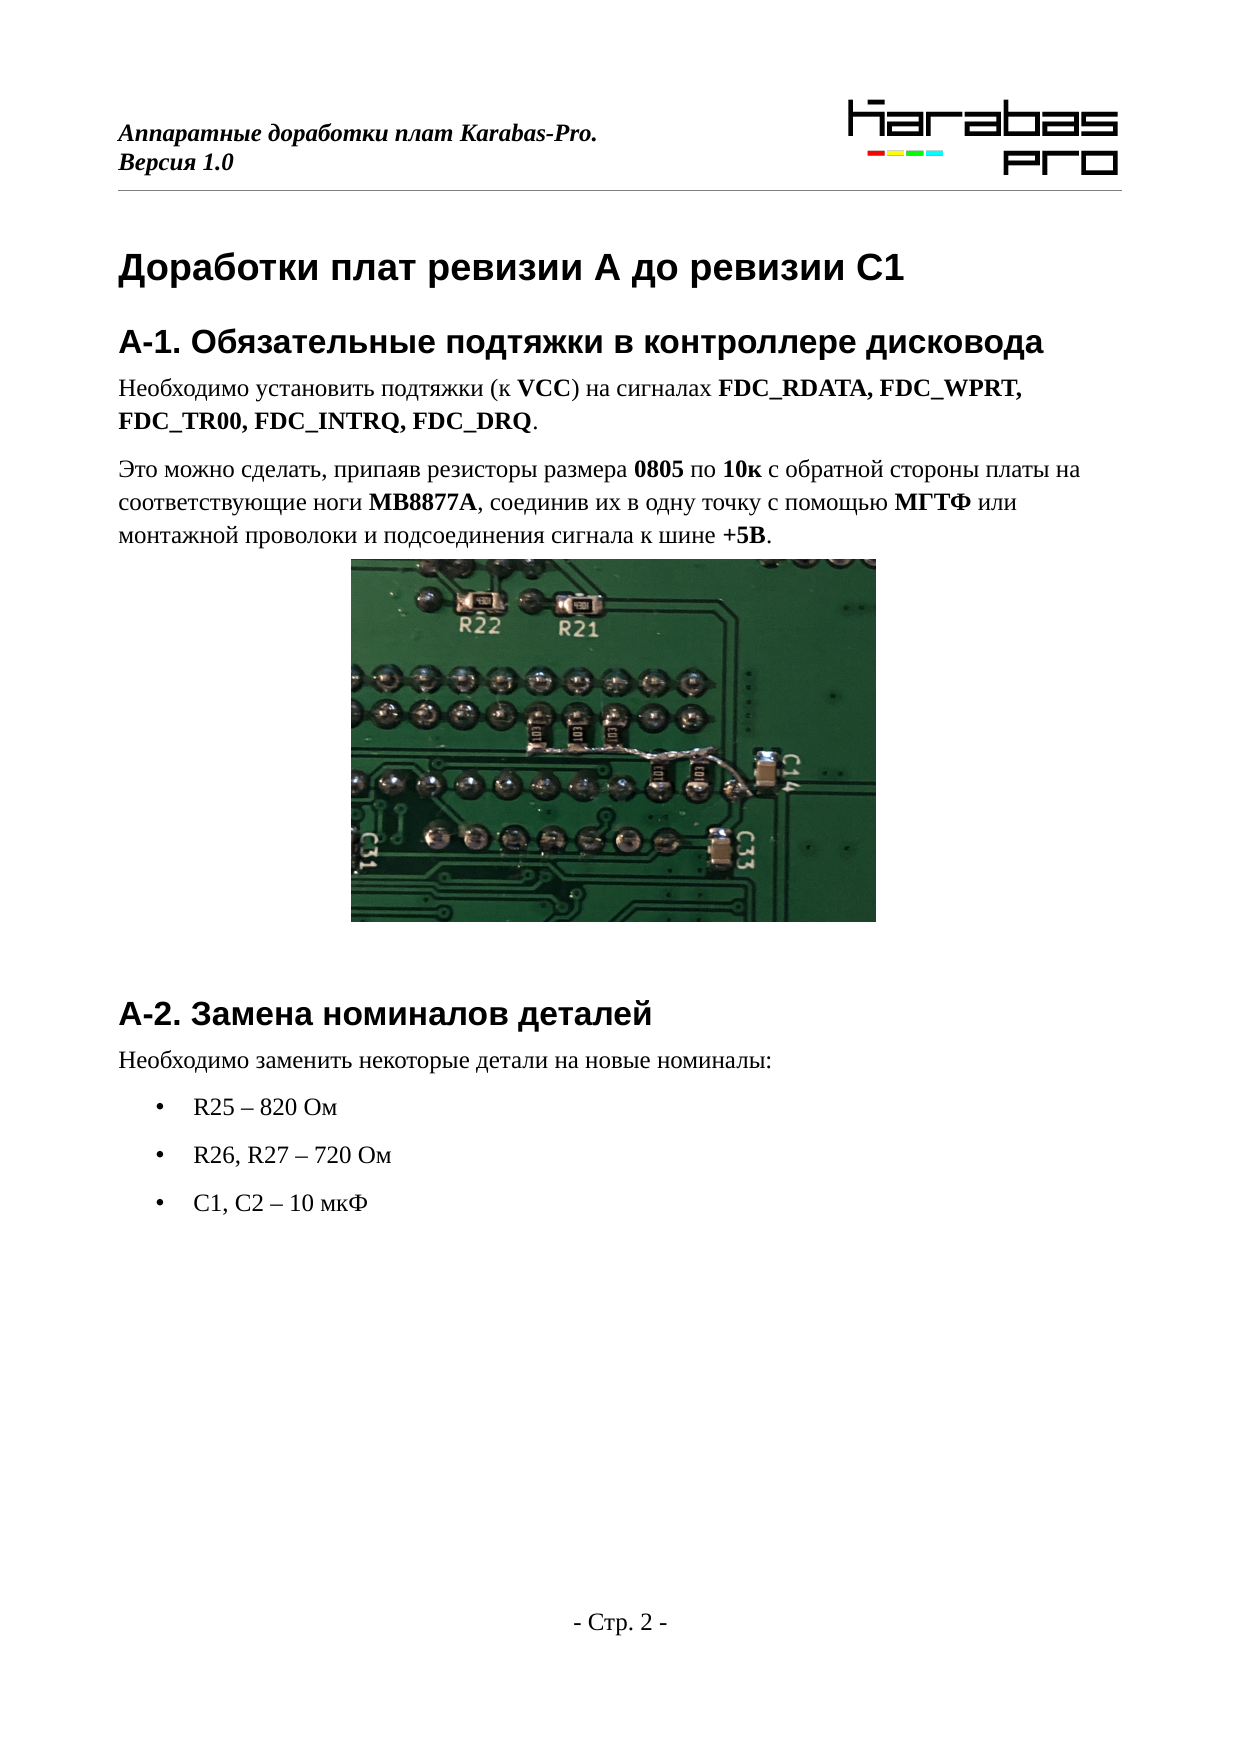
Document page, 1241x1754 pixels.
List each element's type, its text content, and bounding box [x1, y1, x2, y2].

picture [351, 621, 876, 767]
text Необходимо установить подтяжки (к VCC) на сигналах FDC_RDATA, FDC_WPRT, FDC_TR00, FDC_INTRQ, FDC_DRQ. [118, 373, 1122, 435]
list С1, С2 – 10 мкФ [156, 1188, 1122, 1216]
subtitle A-2. Замена номиналов деталей [118, 994, 1122, 1032]
subtitle A-1. Обязательные подтяжки в контроллере дисковода [118, 322, 1122, 361]
picture [848, 97, 1119, 175]
text Необходимо заменить некоторые детали на новые номиналы: [118, 1045, 1122, 1074]
subtitle Доработки плат ревизии А до ревизии C1 [118, 245, 1122, 288]
list R25 – 820 Ом [156, 1092, 1122, 1121]
text Это можно сделать, припаяв резисторы размера 0805 по 10к с обратной стороны платы на соответствующие ноги MB8877A, соединив их в одну точку с помощью МГТФ или монтажной проволоки и подсоединения сигнала к шине +5В. [118, 454, 1122, 548]
list R26, R27 – 720 Ом [156, 1140, 1122, 1169]
